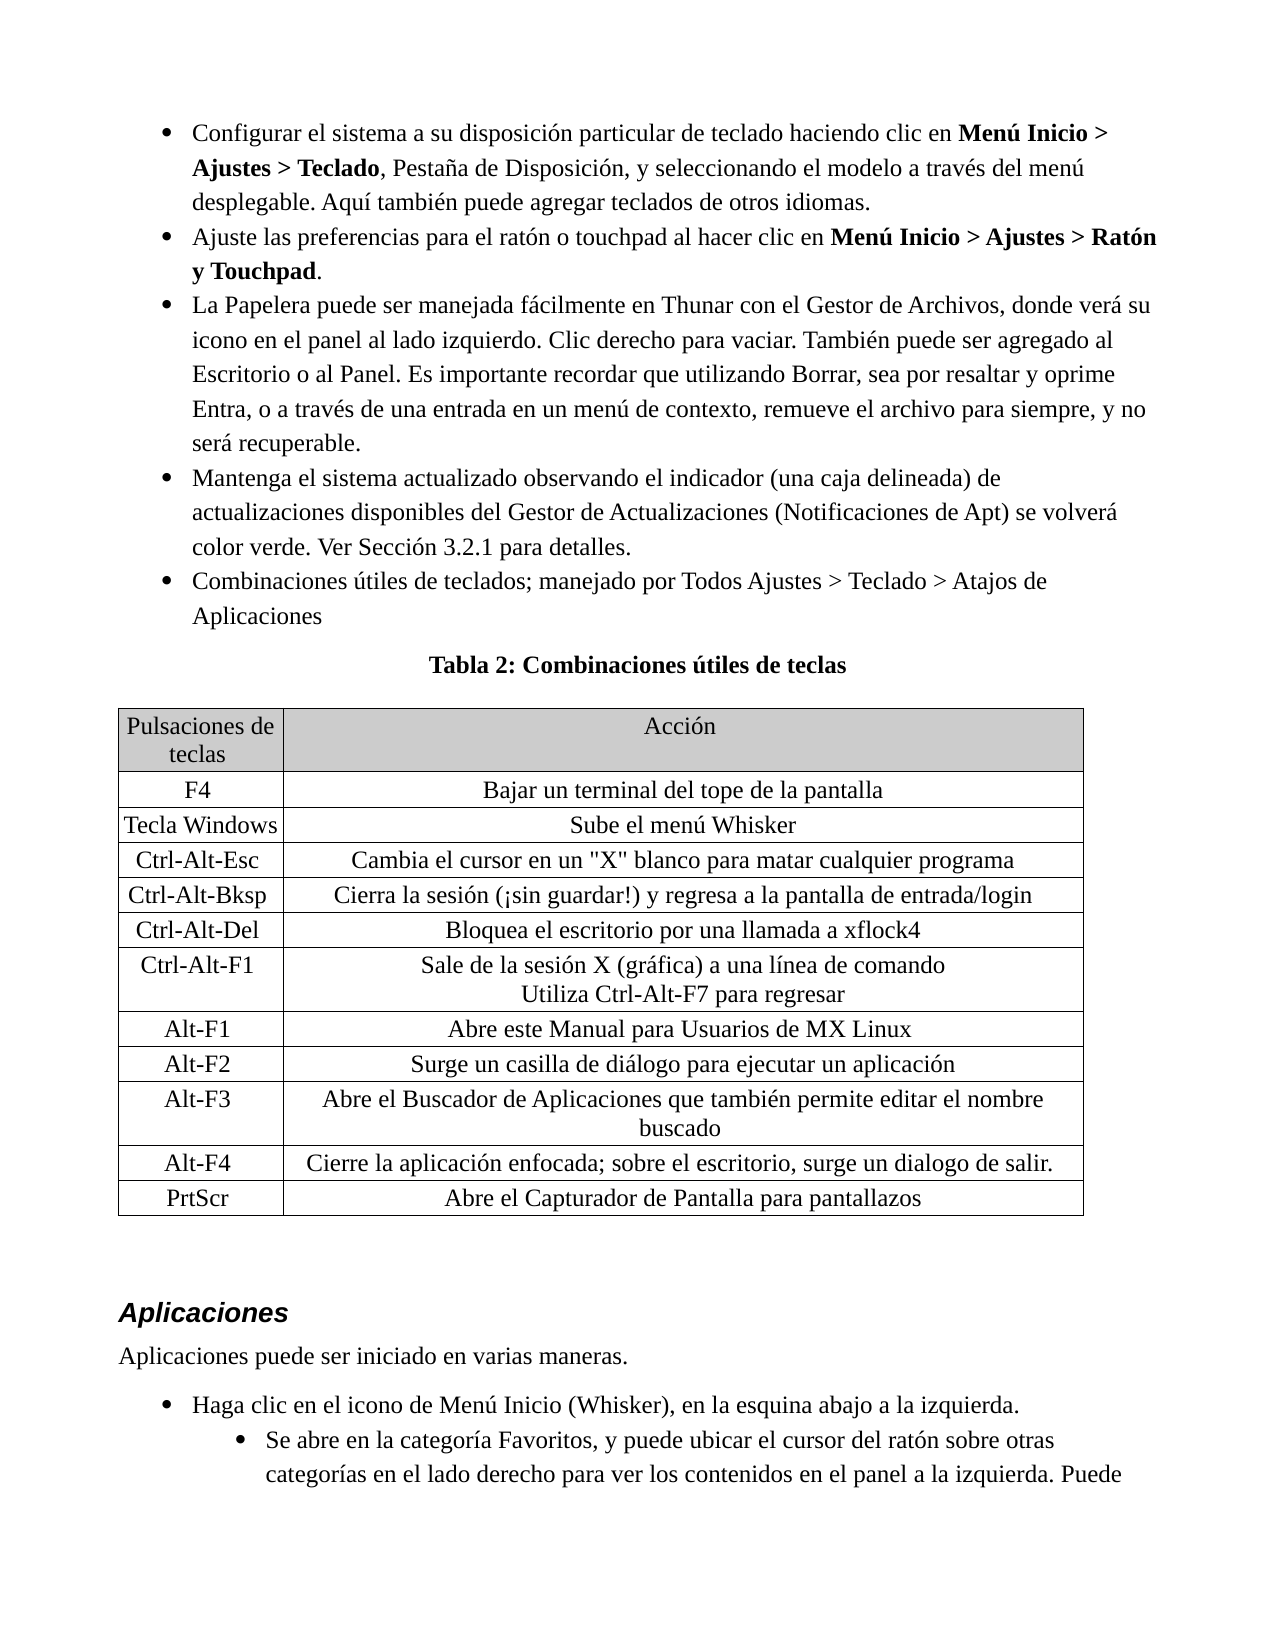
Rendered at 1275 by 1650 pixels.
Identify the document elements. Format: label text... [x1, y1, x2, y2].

table_header Acción [284, 709, 1083, 771]
table_cell Ctrl-Alt-Esc [119, 843, 283, 877]
table_cell Cierra la sesión (¡sin guardar!) y regresa a la pantalla de entrada/login [284, 878, 1083, 912]
list Se abre en la categoría Favoritos, y puede ubicar el cursor del ratón sobre otras categorías en el lado derecho para ver los contenidos en el panel a la izquierda. Puede [236, 1425, 1157, 1488]
table_cell Bloquea el escritorio por una llamada a xflock4 [284, 913, 1083, 947]
subtitle Tabla 2: Combinaciones útiles de teclas [118, 650, 1157, 679]
table_cell Alt-F1 [119, 1012, 283, 1046]
table_cell Tecla Windows [119, 808, 283, 841]
table_cell Abre este Manual para Usuarios de MX Linux [284, 1012, 1083, 1046]
table_header Pulsaciones de teclas [119, 709, 283, 771]
table_cell Ctrl-Alt-Bksp [119, 878, 283, 912]
table_cell Alt-F4 [119, 1146, 283, 1180]
table_cell Alt-F3 [119, 1082, 283, 1145]
table_cell Abre el Capturador de Pantalla para pantallazos [284, 1181, 1083, 1215]
table_cell Surge un casilla de diálogo para ejecutar un aplicación [284, 1047, 1083, 1081]
list Ajuste las preferencias para el ratón o touchpad al hacer clic en Menú Inicio > Ajustes > Ratón y Touchpad. [162, 222, 1157, 285]
table_cell Sale de la sesión X (gráfica) a una línea de comando Utiliza Ctrl-Alt-F7 para regresar [284, 948, 1083, 1011]
list Combinaciones útiles de teclados; manejado por Todos Ajustes > Teclado > Atajos de Aplicaciones [162, 566, 1157, 629]
list Haga clic en el icono de Menú Inicio (Whisker), en la esquina abajo a la izquierda. [162, 1390, 1157, 1419]
table_cell Cambia el cursor en un "X" blanco para matar cualquier programa [284, 843, 1083, 877]
table_cell Ctrl-Alt-F1 [119, 948, 283, 1011]
list Configurar el sistema a su disposición particular de teclado haciendo clic en Menú Inicio > Ajustes > Teclado, Pestaña de Disposición, y seleccionando el modelo a través del menú desplegable. Aquí también puede agregar teclados de otros idiomas. [162, 118, 1157, 216]
table_cell Sube el menú Whisker [284, 808, 1083, 841]
table_cell Ctrl-Alt-Del [119, 913, 283, 947]
text Aplicaciones puede ser iniciado en varias maneras. [118, 1341, 1157, 1370]
table_cell F4 [119, 772, 283, 806]
table_cell PrtScr [119, 1181, 283, 1215]
table_cell Alt-F2 [119, 1047, 283, 1081]
table_cell Abre el Buscador de Aplicaciones que también permite editar el nombre buscado [284, 1082, 1083, 1145]
list La Papelera puede ser manejada fácilmente en Thunar con el Gestor de Archivos, donde verá su icono en el panel al lado izquierdo. Clic derecho para vaciar. También puede ser agregado al Escritorio o al Panel. Es importante recordar que utilizando Borrar, sea por resaltar y oprime Entra, o a través de una entrada en un menú de contexto, remueve el archivo para siempre, y no será recuperable. [162, 291, 1157, 457]
list Mantenga el sistema actualizado observando el indicador (una caja delineada) de actualizaciones disponibles del Gestor de Actualizaciones (Notificaciones de Apt) se volverá color verde. Ver Sección 3.2.1 para detalles. [162, 463, 1157, 561]
subtitle Aplicaciones [118, 1297, 1157, 1329]
table_cell Cierre la aplicación enfocada; sobre el escritorio, surge un dialogo de salir. [284, 1146, 1083, 1180]
table_cell Bajar un terminal del tope de la pantalla [284, 772, 1083, 806]
